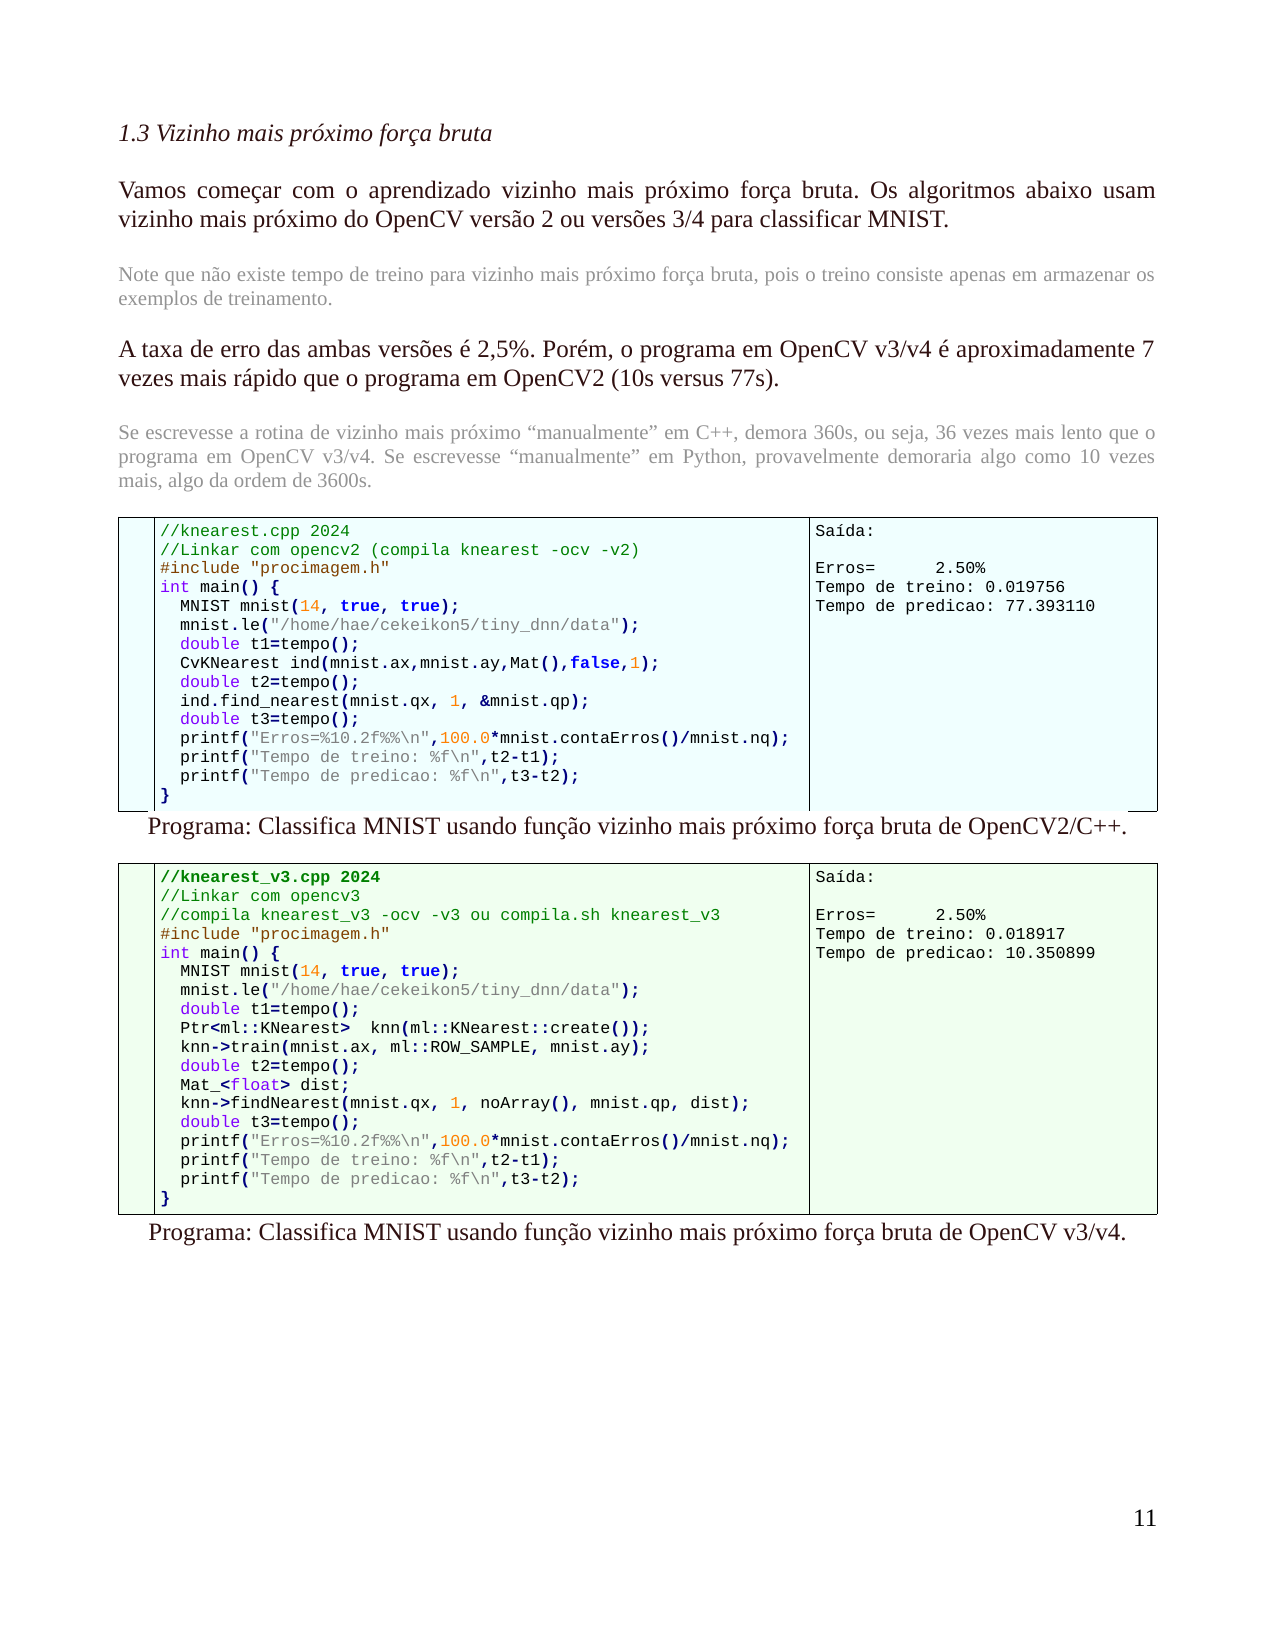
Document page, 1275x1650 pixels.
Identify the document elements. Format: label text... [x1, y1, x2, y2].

text Note que não existe tempo de treino para vizinho mais próximo força bruta, pois o treino consiste apenas em armazenar os exemplos de treinamento. [118, 262, 1157, 310]
text Se escrevesse a rotina de vizinho mais próximo “manualmente” em C++, demora 360s, ou seja, 36 vezes mais lento que o programa em OpenCV v3/v4. Se escrevesse “manualmente” em Python, provavelmente demoraria algo como 10 vezes mais, algo da ordem de 3600s. [118, 420, 1157, 492]
text Programa: Classifica MNIST usando função vizinho mais próximo força bruta de OpenCV v3/v4. [118, 1215, 1157, 1246]
table_header Saída: Erros= 2.50% Tempo de treino: 0.018917 Tempo de predicao: 10.350899 [810, 864, 1157, 1214]
table_header Saída: Erros= 2.50% Tempo de treino: 0.019756 Tempo de predicao: 77.393110 [810, 518, 1157, 811]
table_header //knearest.cpp 2024 //Linkar com opencv2 (compila knearest -ocv -v2) #include "procimagem.h" int main() { MNIST mnist(14, true, true); mnist.le("/home/hae/cekeikon5/tiny_dnn/data"); double t1=tempo(); CvKNearest ind(mnist.ax,mnist.ay,Mat(),false,1); double t2=tempo(); ind.find_nearest(mnist.qx, 1, &mnist.qp); double t3=tempo(); printf("Erros=%10.2f%%\n",100.0*mnist.contaErros()/mnist.nq); printf("Tempo de treino: %f\n",t2-t1); printf("Tempo de predicao: %f\n",t3-t2); } [155, 518, 809, 811]
text Programa: Classifica MNIST usando função vizinho mais próximo força bruta de OpenCV2/C++. [118, 812, 1157, 840]
text A taxa de erro das ambas versões é 2,5%. Porém, o programa em OpenCV v3/v4 é aproximadamente 7 vezes mais rápido que o programa em OpenCV2 (10s versus 77s). [118, 334, 1157, 392]
text 1.3 Vizinho mais próximo força bruta [118, 118, 1157, 147]
text Vamos começar com o aprendizado vizinho mais próximo força bruta. Os algoritmos abaixo usam vizinho mais próximo do OpenCV versão 2 ou versões 3/4 para classificar MNIST. [118, 176, 1157, 233]
table_header [119, 864, 154, 1214]
table_header //knearest_v3.cpp 2024 //Linkar com opencv3 //compila knearest_v3 -ocv -v3 ou compila.sh knearest_v3 #include "procimagem.h" int main() { MNIST mnist(14, true, true); mnist.le("/home/hae/cekeikon5/tiny_dnn/data"); double t1=tempo(); Ptr<ml::KNearest> knn(ml::KNearest::create()); knn->train(mnist.ax, ml::ROW_SAMPLE, mnist.ay); double t2=tempo(); Mat_<float> dist; knn->findNearest(mnist.qx, 1, noArray(), mnist.qp, dist); double t3=tempo(); printf("Erros=%10.2f%%\n",100.0*mnist.contaErros()/mnist.nq); printf("Tempo de treino: %f\n",t2-t1); printf("Tempo de predicao: %f\n",t3-t2); } [155, 864, 809, 1214]
table_header [119, 518, 154, 811]
